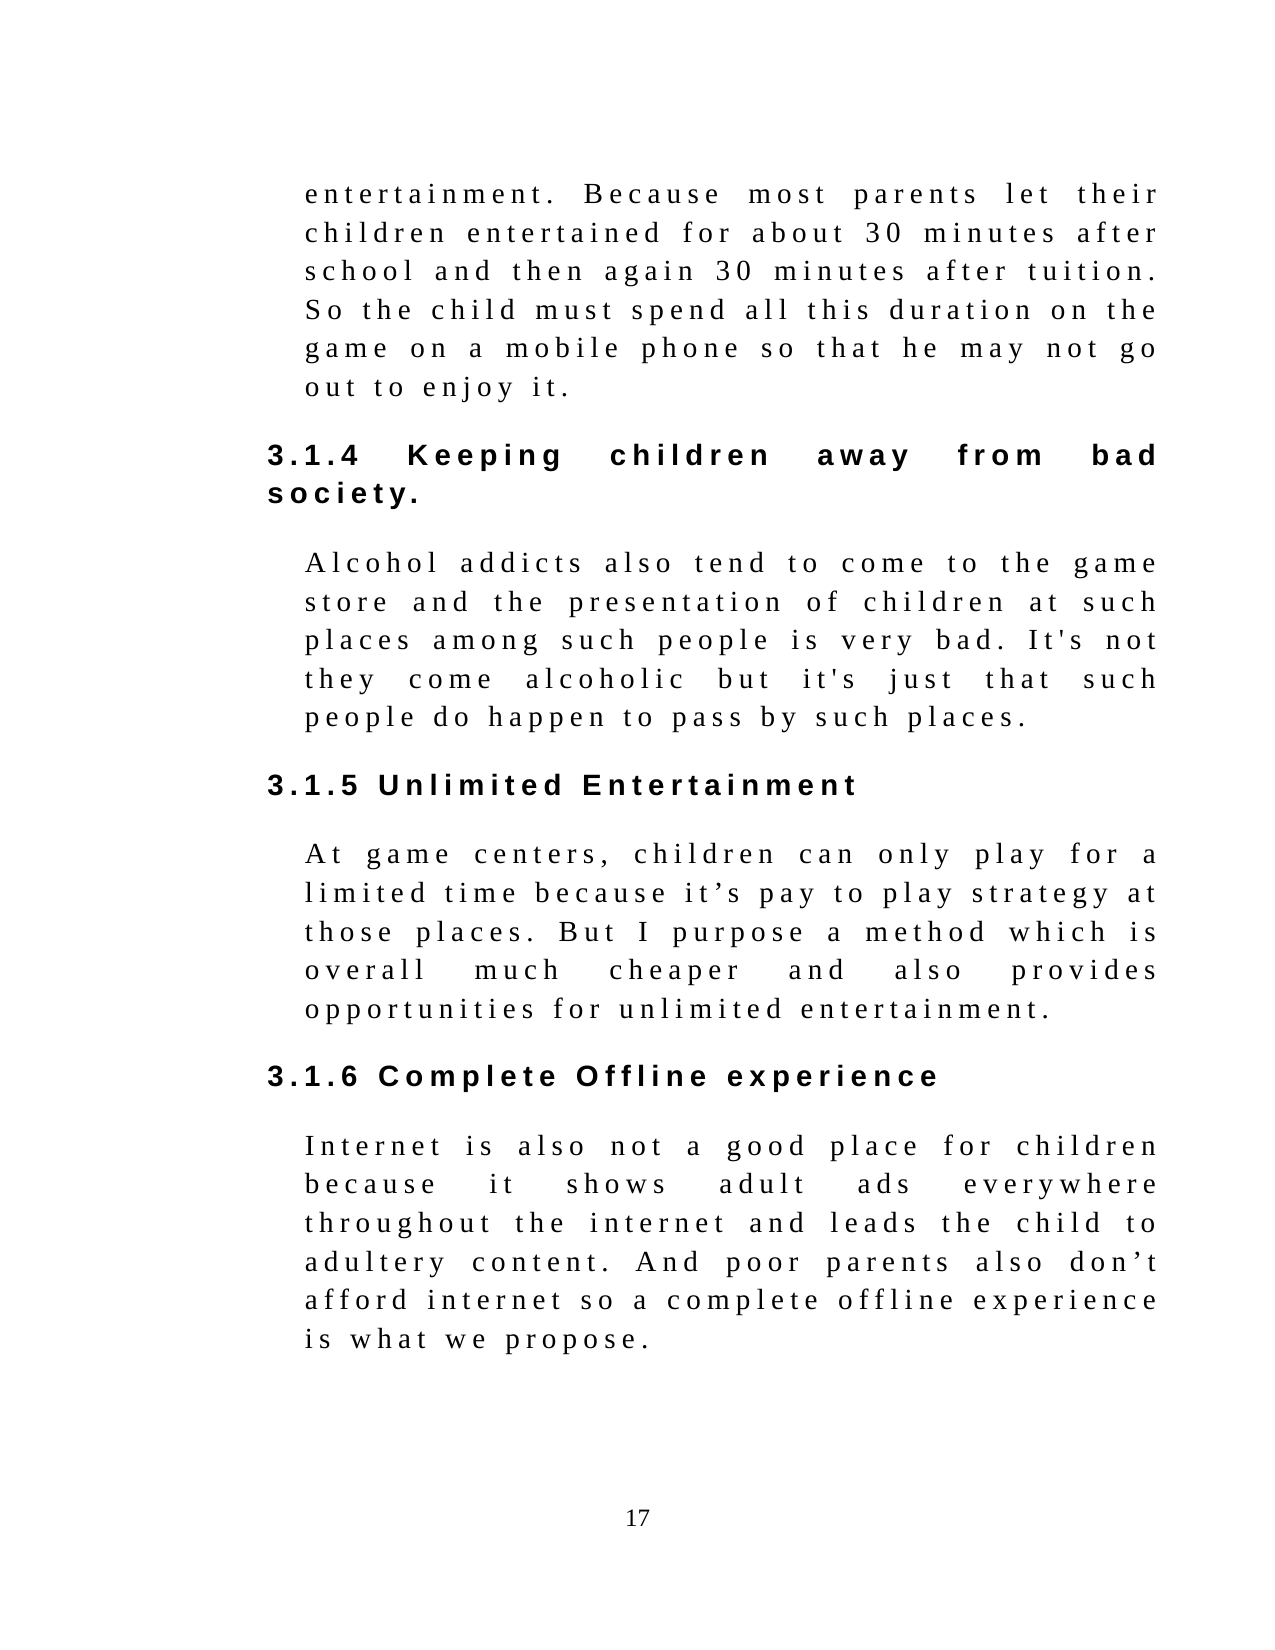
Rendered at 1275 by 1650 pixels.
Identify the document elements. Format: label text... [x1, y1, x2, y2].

subtitle 3.1.6 Complete Offline experience [229, 1059, 1157, 1093]
subtitle 3.1.5 Unlimited Entertainment [229, 768, 1157, 802]
list entertainment. Because most parents let their children entertained for about 30 minutes after school and then again 30 minutes after tuition. So the child must spend all this duration on the game on a mobile phone so that he may not go out to enjoy it. [267, 176, 1157, 403]
list Internet is also not a good place for children because it shows adult ads everywhere throughout the internet and leads the child to adultery content. And poor parents also don’t afford internet so a complete offline experience is what we propose. [267, 1128, 1157, 1354]
list Alcohol addicts also tend to come to the game store and the presentation of children at such places among such people is very bad. It's not they come alcoholic but it's just that such people do happen to pass by such places. [267, 545, 1157, 733]
subtitle 3.1.4 Keeping children away from bad society. [229, 438, 1157, 510]
list At game centers, children can only play for a limited time because it’s pay to play strategy at those places. But I purpose a method which is overall much cheaper and also provides opportunities for unlimited entertainment. [267, 837, 1157, 1024]
